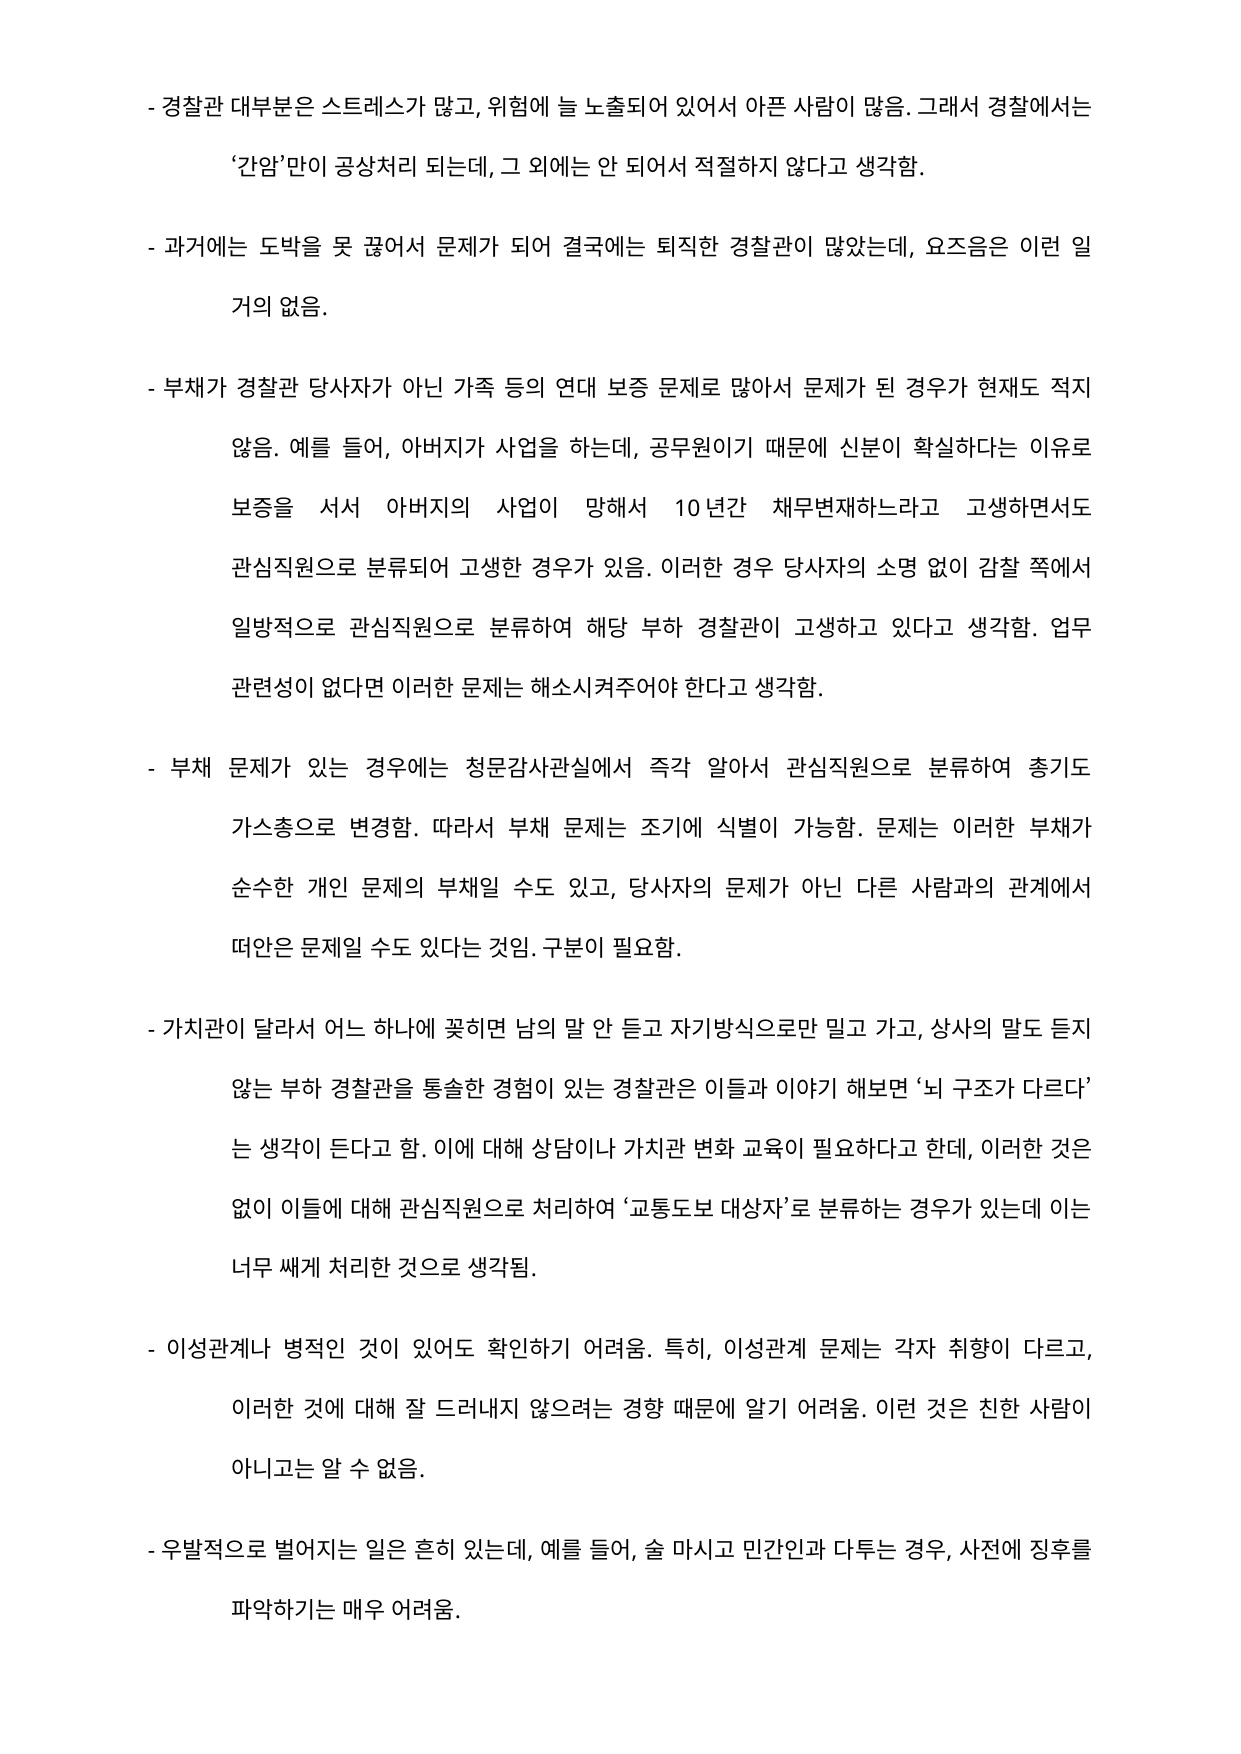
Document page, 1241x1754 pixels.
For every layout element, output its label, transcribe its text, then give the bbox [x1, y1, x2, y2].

text - 부채 문제가 있는 경우에는 청문감사관실에서 즉각 알아서 관심직원으로 분류하여 총기도 가스총으로 변경함. 따라서 부채 문제는 조기에 식별이 가능함. 문제는 이러한 부채가 순수한 개인 문제의 부채일 수도 있고, 당사자의 문제가 아닌 다른 사람과의 관계에서 떠안은 문제일 수도 있다는 것임. 구분이 필요함. [148, 750, 1093, 963]
text - 과거에는 도박을 못 끊어서 문제가 되어 결국에는 퇴직한 경찰관이 많았는데, 요즈음은 이런 일 거의 없음. [148, 229, 1093, 322]
text - 가치관이 달라서 어느 하나에 꽂히면 남의 말 안 듣고 자기방식으로만 밀고 가고, 상사의 말도 듣지 않는 부하 경찰관을 통솔한 경험이 있는 경찰관은 이들과 이야기 해보면 ‘뇌 구조가 다르다’는 생각이 든다고 함. 이에 대해 상담이나 가치관 변화 교육이 필요하다고 한데, 이러한 것은 없이 이들에 대해 관심직원으로 처리하여 ‘교통도보 대상자’로 분류하는 경우가 있는데 이는 너무 쌔게 처리한 것으로 생각됨. [148, 1011, 1093, 1283]
text - 경찰관 대부분은 스트레스가 많고, 위험에 늘 노출되어 있어서 아픈 사람이 많음. 그래서 경찰에서는 ‘간암’만이 공상처리 되는데, 그 외에는 안 되어서 적절하지 않다고 생각함. [148, 88, 1093, 182]
text - 이성관계나 병적인 것이 있어도 확인하기 어려움. 특히, 이성관계 문제는 각자 취향이 다르고, 이러한 것에 대해 잘 드러내지 않으려는 경향 때문에 알기 어려움. 이런 것은 친한 사람이 아니고는 알 수 없음. [148, 1331, 1093, 1484]
text - 부채가 경찰관 당사자가 아닌 가족 등의 연대 보증 문제로 많아서 문제가 된 경우가 현재도 적지 않음. 예를 들어, 아버지가 사업을 하는데, 공무원이기 때문에 신분이 확실하다는 이유로 보증을 서서 아버지의 사업이 망해서 10년간 채무변재하느라고 고생하면서도 관심직원으로 분류되어 고생한 경우가 있음. 이러한 경우 당사자의 소명 없이 감찰 쪽에서 일방적으로 관심직원으로 분류하여 해당 부하 경찰관이 고생하고 있다고 생각함. 업무 관련성이 없다면 이러한 문제는 해소시켜주어야 한다고 생각함. [148, 370, 1093, 703]
text - 우발적으로 벌어지는 일은 흔히 있는데, 예를 들어, 술 마시고 민간인과 다투는 경우, 사전에 징후를 파악하기는 매우 어려움. [148, 1532, 1093, 1625]
